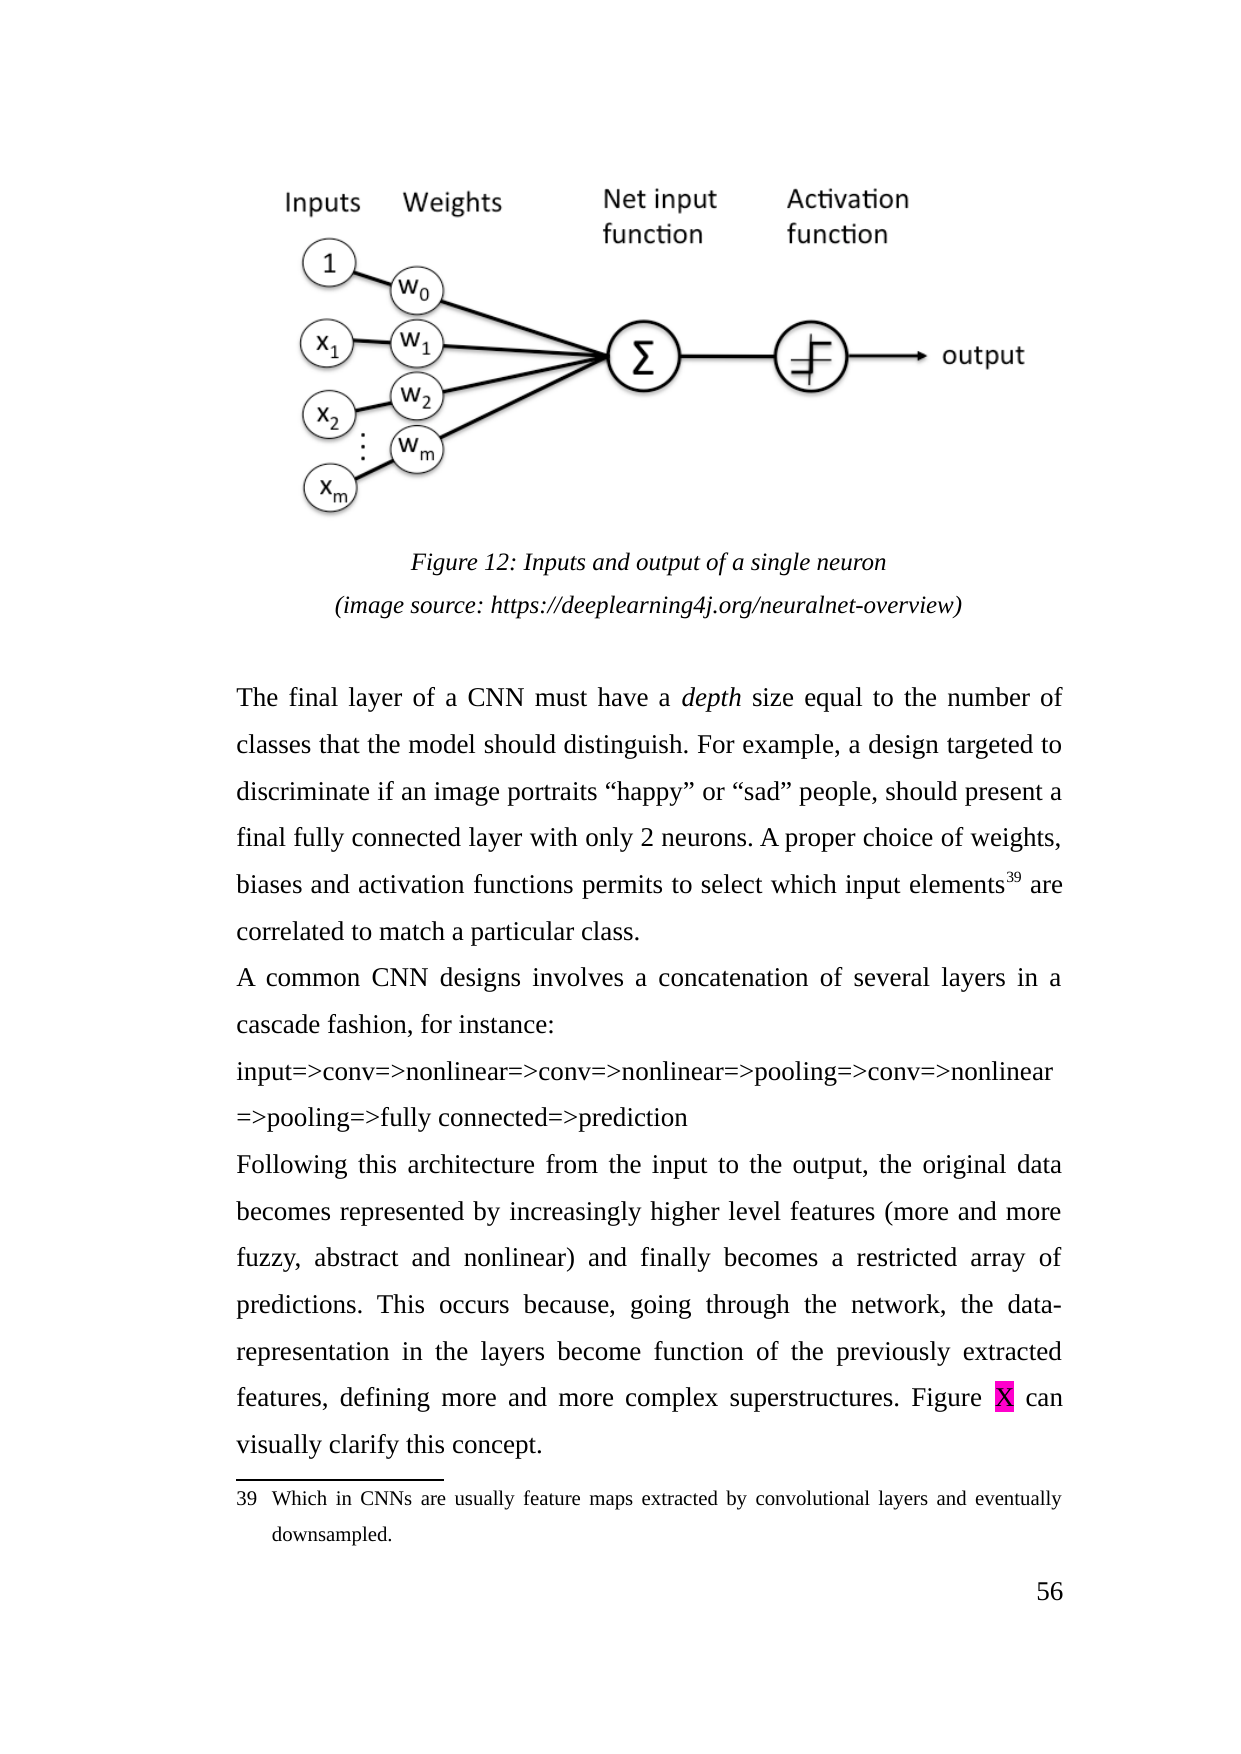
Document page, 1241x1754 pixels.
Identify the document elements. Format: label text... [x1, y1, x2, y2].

text The final layer of a CNN must have a depth size equal to the number of classes that the model should distinguish. For example, a design targeted to discriminate if an image portraits “happy” or “sad” people, should present a final fully connected layer with only 2 neurons. A proper choice of weights, biases and activation functions permits to select which input elements are correlated to match a particular class. [236, 681, 1063, 946]
text input=>conv=>nonlinear=>conv=>nonlinear=>pooling=>conv=>nonlinear=>pooling=>fully connected=>prediction [236, 1054, 1063, 1132]
text Which in CNNs are usually feature maps extracted by convolutional layers and eventually downsampled. [236, 1486, 1063, 1546]
text A common CNN designs involves a concatenation of several layers in a cascade fashion, for instance: [236, 961, 1063, 1039]
text Following this architecture from the input to the output, the original data becomes represented by increasingly higher level features (more and more fuzzy, abstract and nonlinear) and finally becomes a restricted array of predictions. This occurs because, going through the network, the data-representation in the layers become function of the previously extracted features, defining more and more complex superstructures. Figure X can visually clarify this concept. [236, 1148, 1063, 1459]
text Figure 12: Inputs and output of a single neuron (image source: https://deeplearning4j.org/neuralnet-overview) [266, 533, 1033, 619]
picture [265, 160, 1034, 533]
